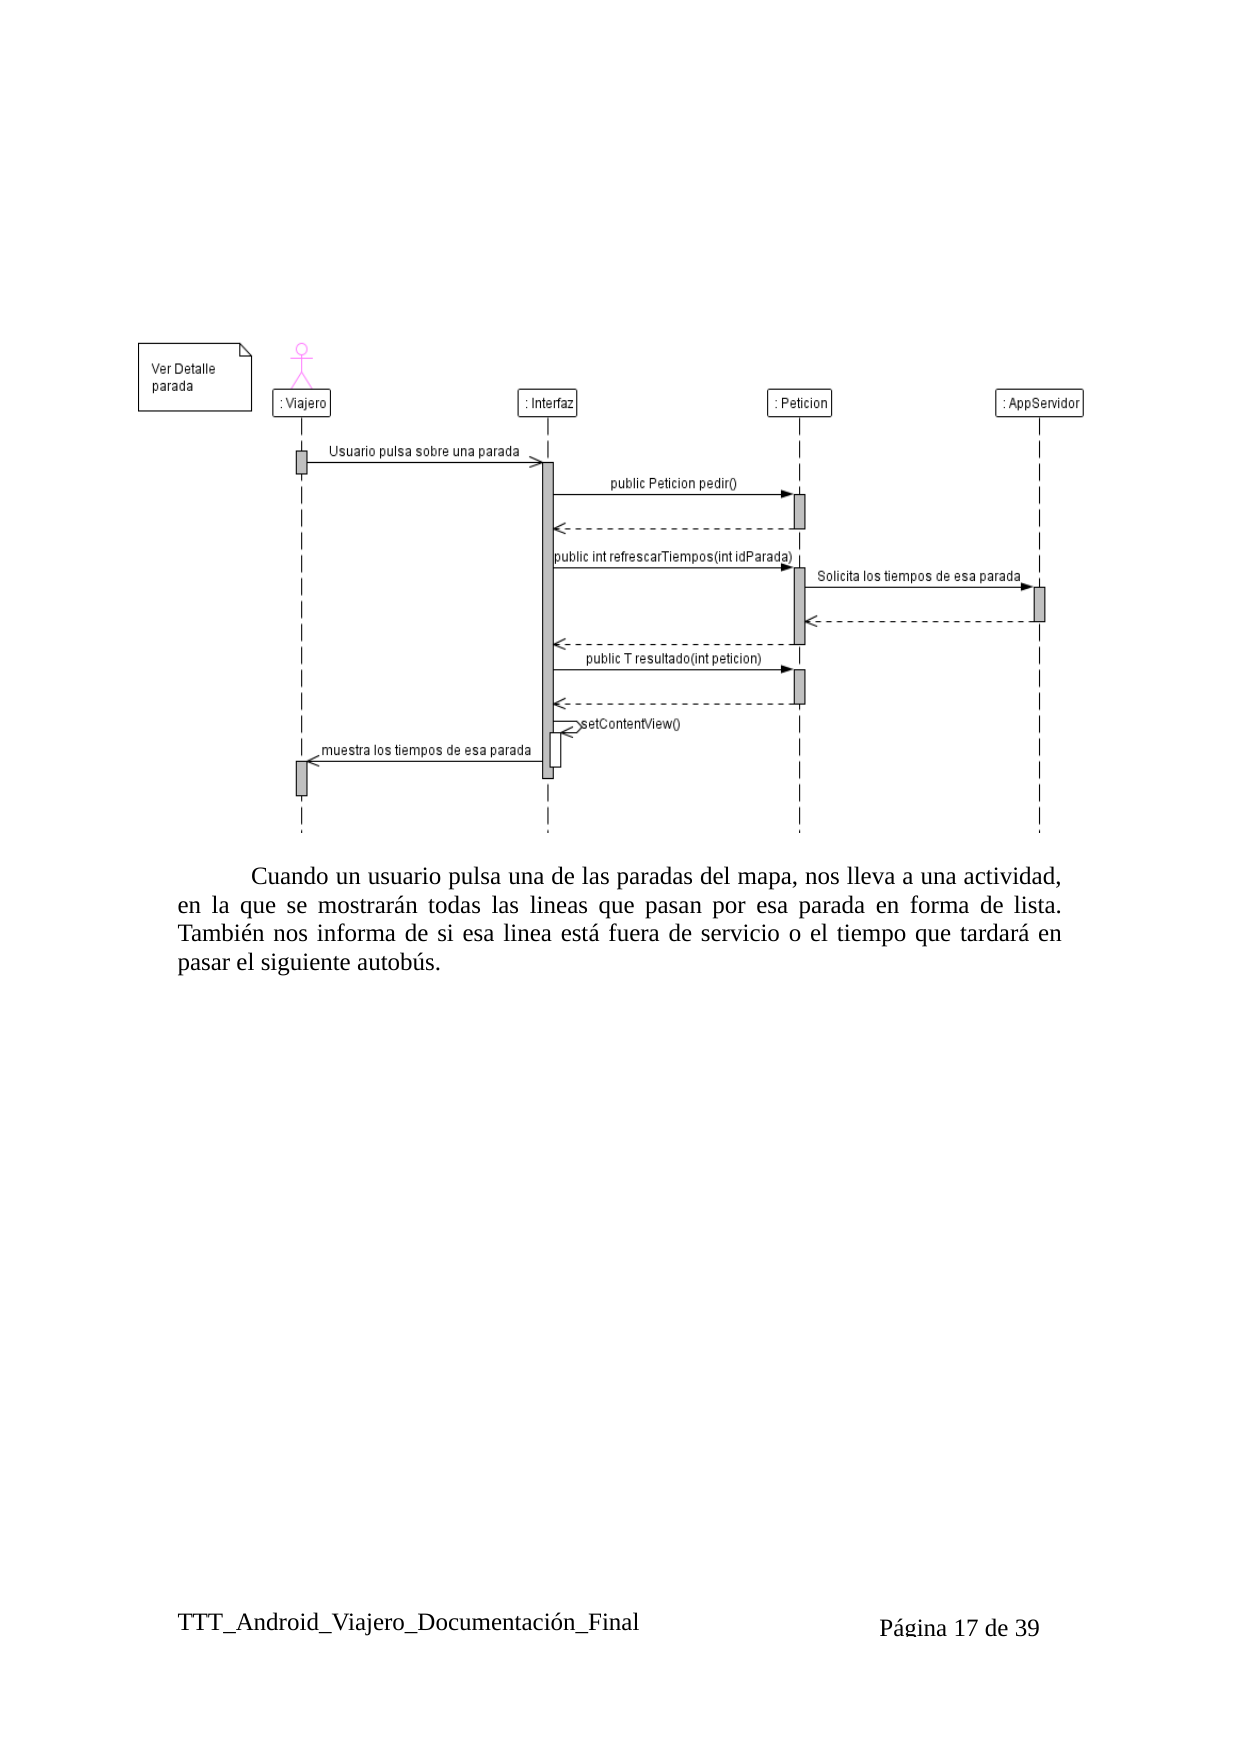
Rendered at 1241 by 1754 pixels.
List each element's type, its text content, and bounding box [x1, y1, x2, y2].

picture [138, 320, 1103, 833]
text Cuando un usuario pulsa una de las paradas del mapa, nos lleva a una actividad, en la que se mostrarán todas las lineas que pasan por esa parada en forma de lista. También nos informa de si esa linea está fuera de servicio o el tiempo que tardará en pasar el siguiente autobús. [177, 861, 1063, 976]
